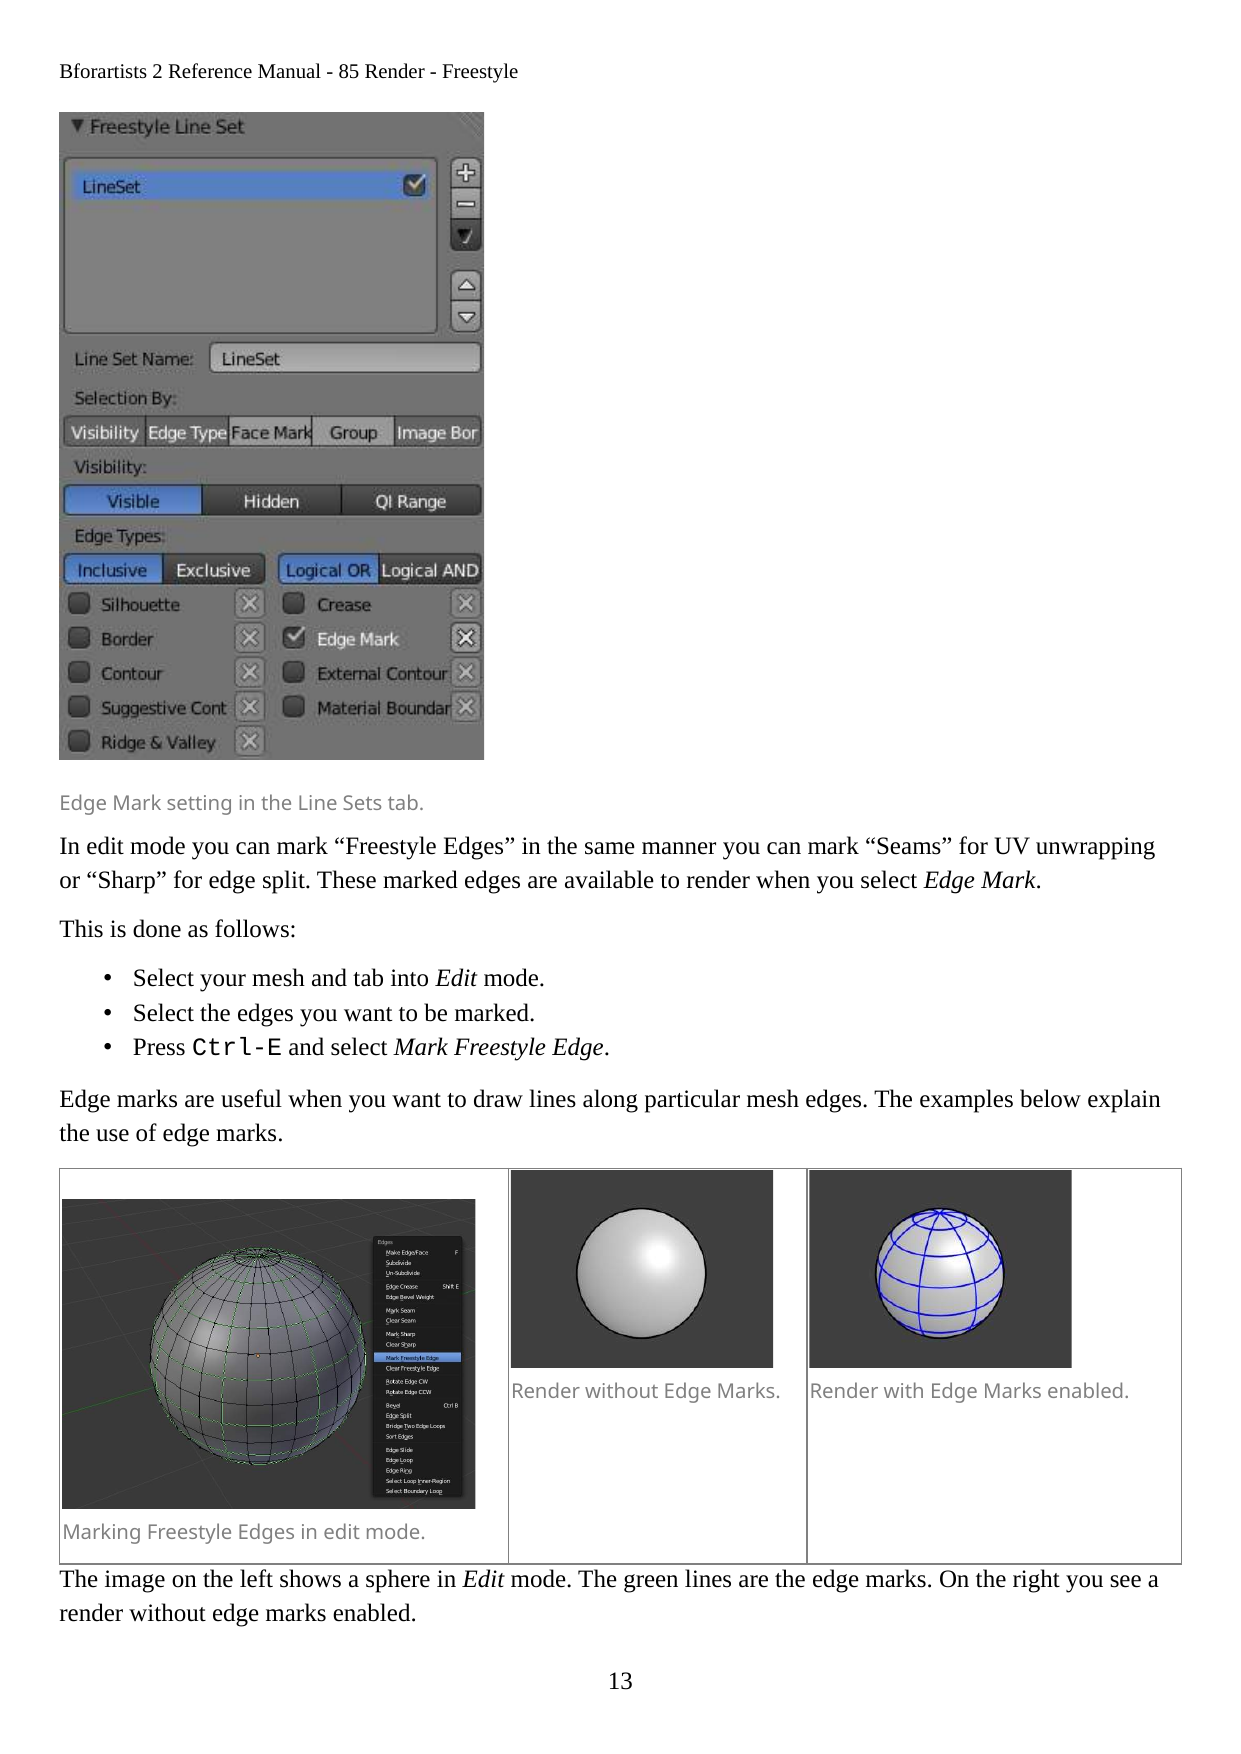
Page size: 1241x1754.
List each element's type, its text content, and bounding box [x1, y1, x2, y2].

table_header Render with Edge Marks enabled. [808, 1169, 1181, 1563]
picture [62, 1199, 476, 1509]
list Press Ctrl-E and select Mark Freestyle Edge. [103, 1032, 1181, 1063]
text The image on the left shows a sphere in Edit mode. The green lines are the edge marks. On the right you see a render without edge marks enabled. [59, 1565, 1181, 1627]
table_header Render without Edge Marks. [509, 1169, 806, 1563]
picture [809, 1170, 1072, 1368]
picture [510, 1170, 774, 1368]
list Select the edges you want to be marked. [103, 998, 1181, 1027]
picture [59, 112, 485, 760]
text This is done as follows: [59, 914, 1181, 943]
text In edit mode you can mark “Freestyle Edges” in the same manner you can mark “Seams” for UV unwrapping or “Sharp” for edge split. These marked edges are available to render when you select Edge Mark. [59, 831, 1181, 894]
table_header Marking Freestyle Edges in edit mode. [60, 1169, 508, 1563]
text Edge Mark setting in the Line Sets tab. [59, 785, 1181, 816]
list Select your mesh and tab into Edit mode. [103, 963, 1181, 992]
text Edge marks are useful when you want to draw lines along particular mesh edges. The examples below explain the use of edge marks. [59, 1084, 1181, 1147]
